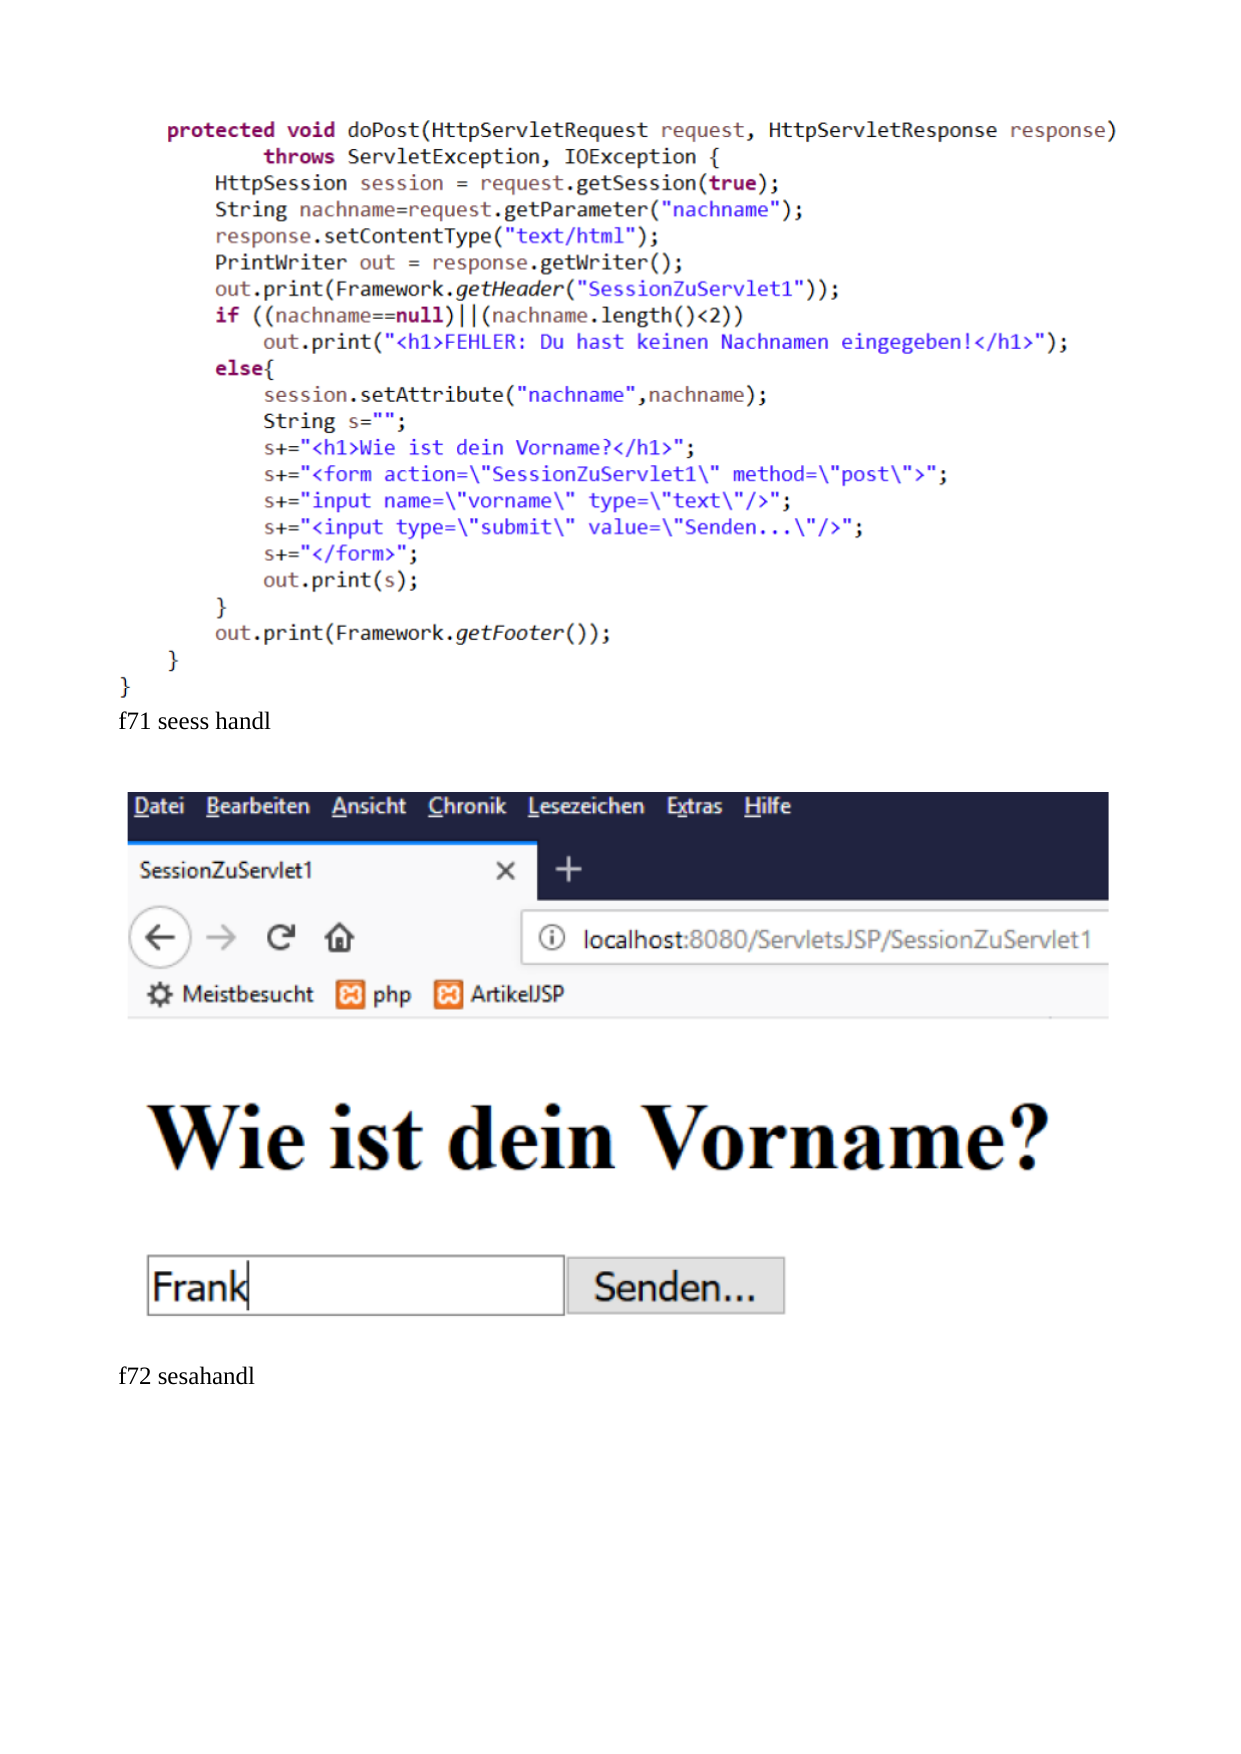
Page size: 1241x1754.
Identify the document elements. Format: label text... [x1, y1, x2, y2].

picture [127, 792, 1113, 1362]
picture [118, 118, 1122, 706]
text f71 seess handl [118, 706, 1122, 734]
text f72 sesahandl [118, 792, 1122, 1390]
